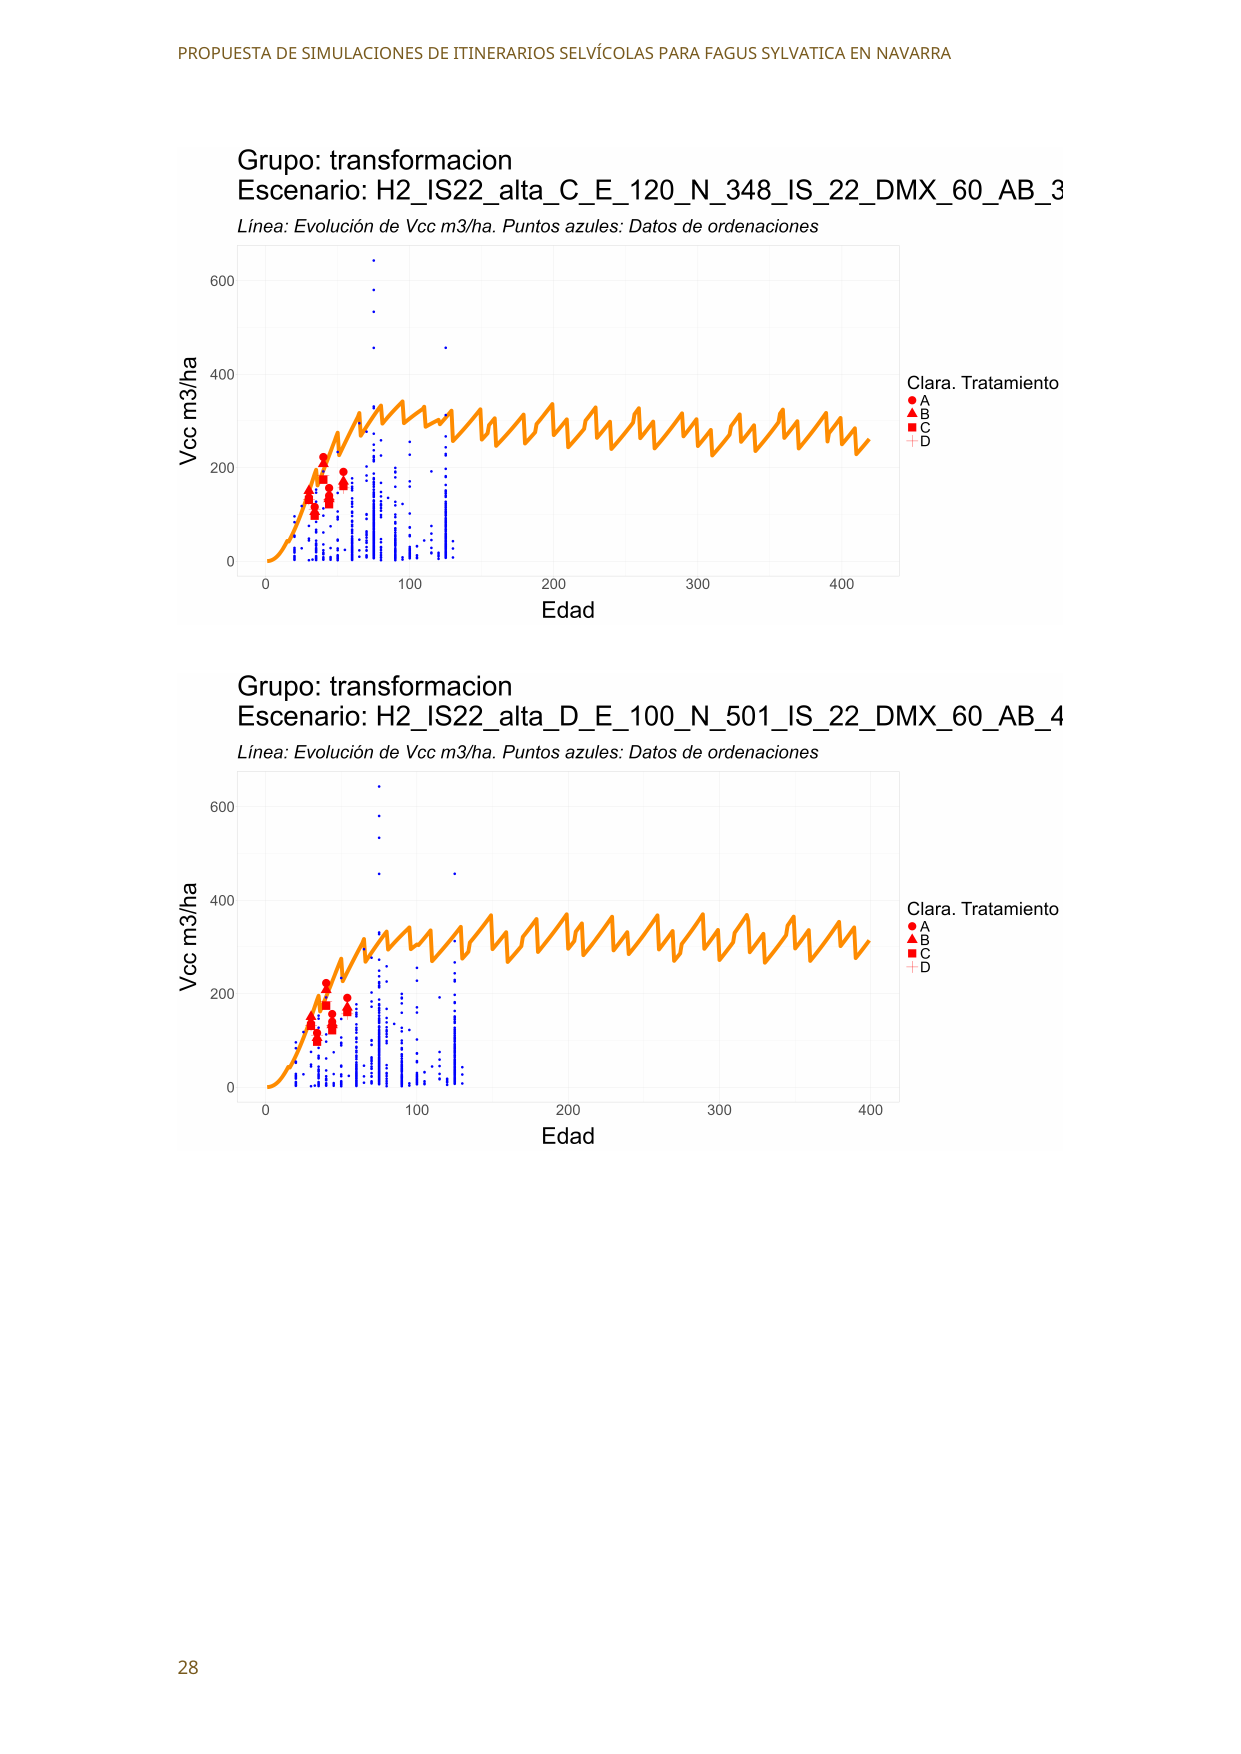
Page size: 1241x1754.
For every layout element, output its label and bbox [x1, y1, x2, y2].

picture [177, 147, 1063, 625]
picture [177, 673, 1063, 1151]
